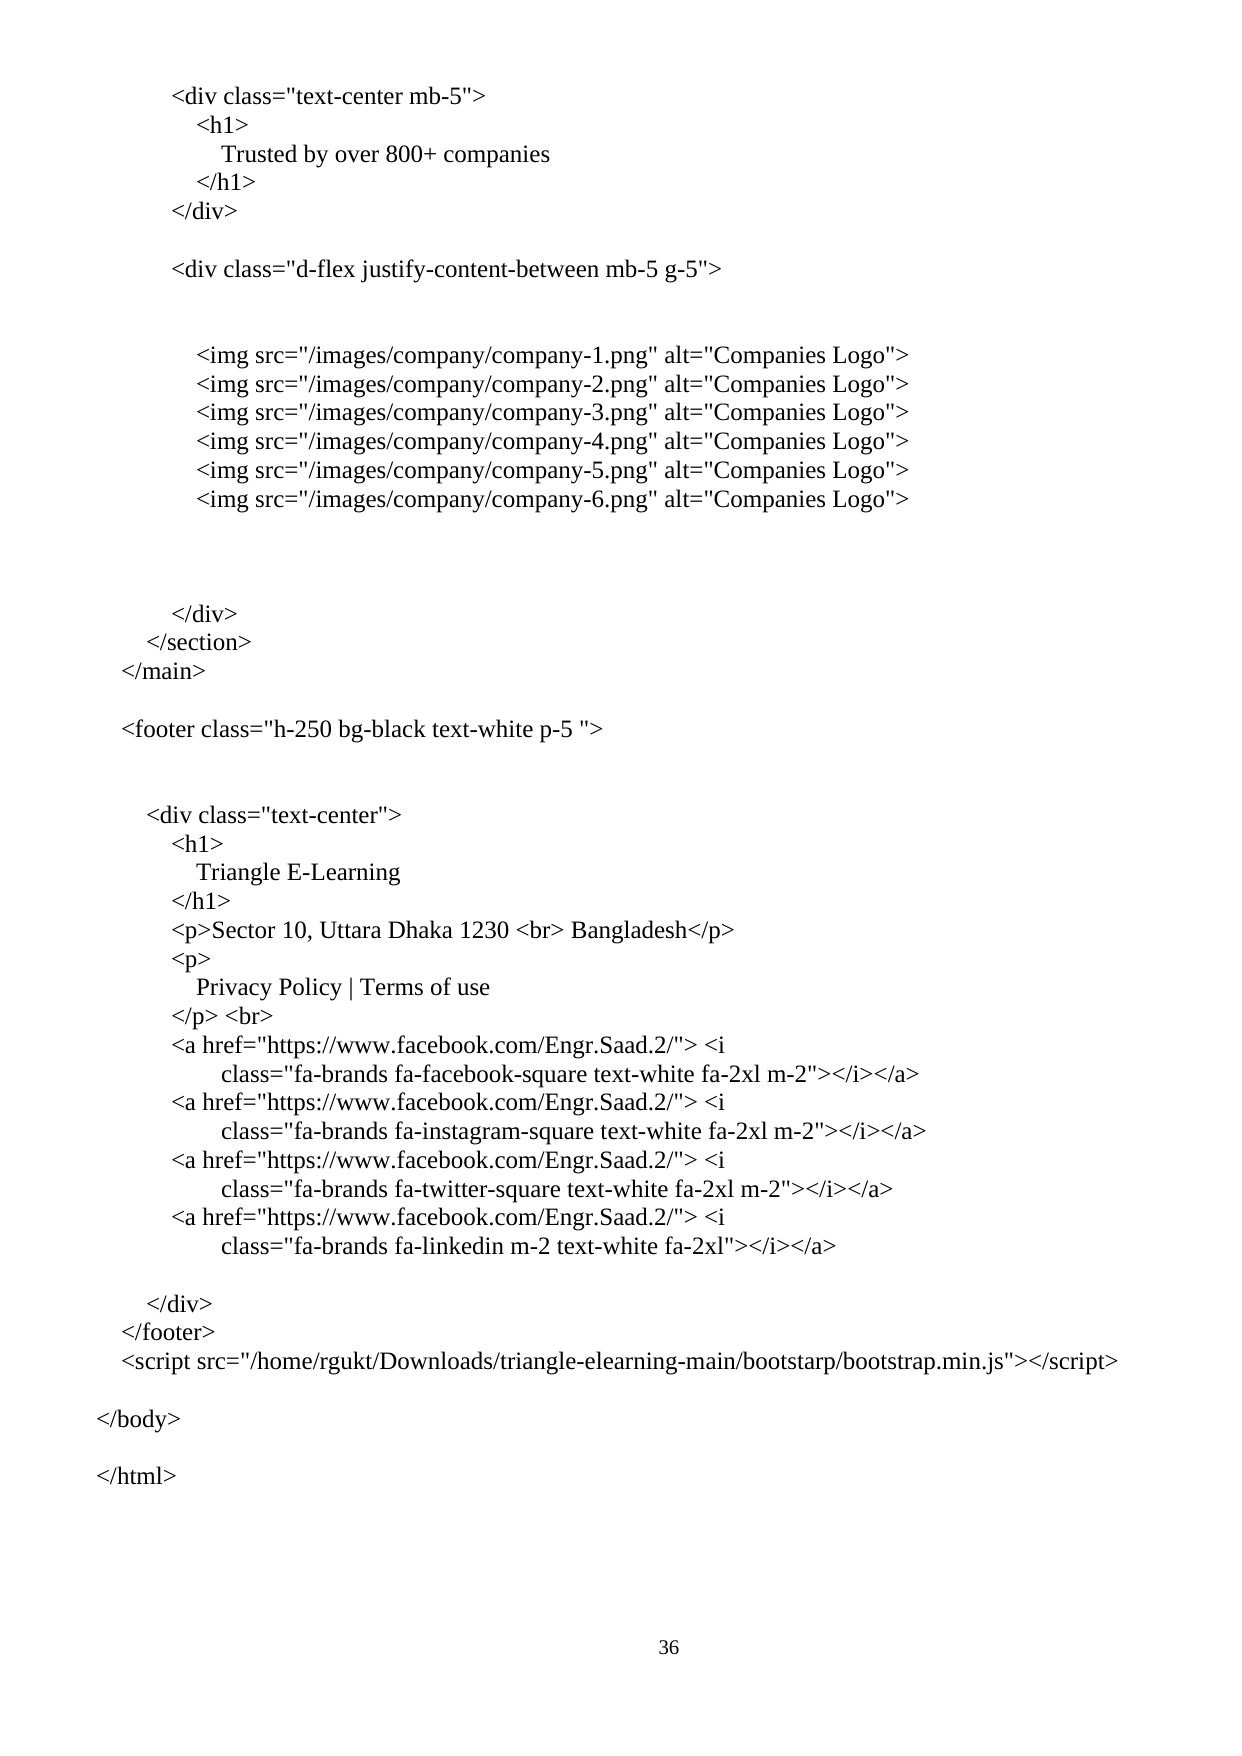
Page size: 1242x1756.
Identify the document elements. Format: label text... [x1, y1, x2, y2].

text </h1> [96, 886, 1152, 915]
text </div> [96, 599, 1152, 627]
text <div class="text-center mb-5"> [96, 81, 1152, 110]
text Privacy Policy | Terms of use [96, 972, 1152, 1001]
text </body> [96, 1404, 1152, 1432]
text </footer> [96, 1317, 1152, 1346]
text class="fa-brands fa-twitter-square text-white fa-2xl m-2"></i></a> [96, 1174, 1152, 1202]
text <div class="text-center"> [96, 800, 1152, 829]
text <div class="d-flex justify-content-between mb-5 g-5"> [96, 254, 1152, 282]
text </section> [96, 627, 1152, 656]
text <p> [96, 944, 1152, 972]
text <footer class="h-250 bg-black text-white p-5 "> [96, 714, 1152, 742]
text class="fa-brands fa-linkedin m-2 text-white fa-2xl"></i></a> [96, 1231, 1152, 1260]
text class="fa-brands fa-instagram-square text-white fa-2xl m-2"></i></a> [96, 1116, 1152, 1145]
text <img src="/images/company/company-2.png" alt="Companies Logo"> [96, 369, 1152, 397]
text <script src="/home/rgukt/Downloads/triangle-elearning-main/bootstarp/bootstrap.min.js"></script> [96, 1346, 1152, 1375]
text </h1> [96, 167, 1152, 196]
text <a href="https://www.facebook.com/Engr.Saad.2/"> <i [96, 1087, 1152, 1116]
text <img src="/images/company/company-1.png" alt="Companies Logo"> [96, 340, 1152, 369]
text <a href="https://www.facebook.com/Engr.Saad.2/"> <i [96, 1030, 1152, 1059]
text Triangle E-Learning [96, 857, 1152, 886]
text class="fa-brands fa-facebook-square text-white fa-2xl m-2"></i></a> [96, 1059, 1152, 1087]
text <img src="/images/company/company-4.png" alt="Companies Logo"> [96, 426, 1152, 455]
text </div> [96, 1289, 1152, 1317]
text </main> [96, 656, 1152, 685]
text <a href="https://www.facebook.com/Engr.Saad.2/"> <i [96, 1202, 1152, 1231]
text </p> <br> [96, 1001, 1152, 1030]
text <a href="https://www.facebook.com/Engr.Saad.2/"> <i [96, 1145, 1152, 1174]
text <p>Sector 10, Uttara Dhaka 1230 <br> Bangladesh</p> [96, 915, 1152, 944]
text Trusted by over 800+ companies [96, 139, 1152, 167]
text </div> [96, 196, 1152, 225]
text <img src="/images/company/company-5.png" alt="Companies Logo"> [96, 455, 1152, 484]
text <img src="/images/company/company-3.png" alt="Companies Logo"> [96, 397, 1152, 426]
text </html> [96, 1461, 1152, 1490]
text <h1> [96, 110, 1152, 139]
text <img src="/images/company/company-6.png" alt="Companies Logo"> [96, 484, 1152, 512]
text <h1> [96, 829, 1152, 857]
